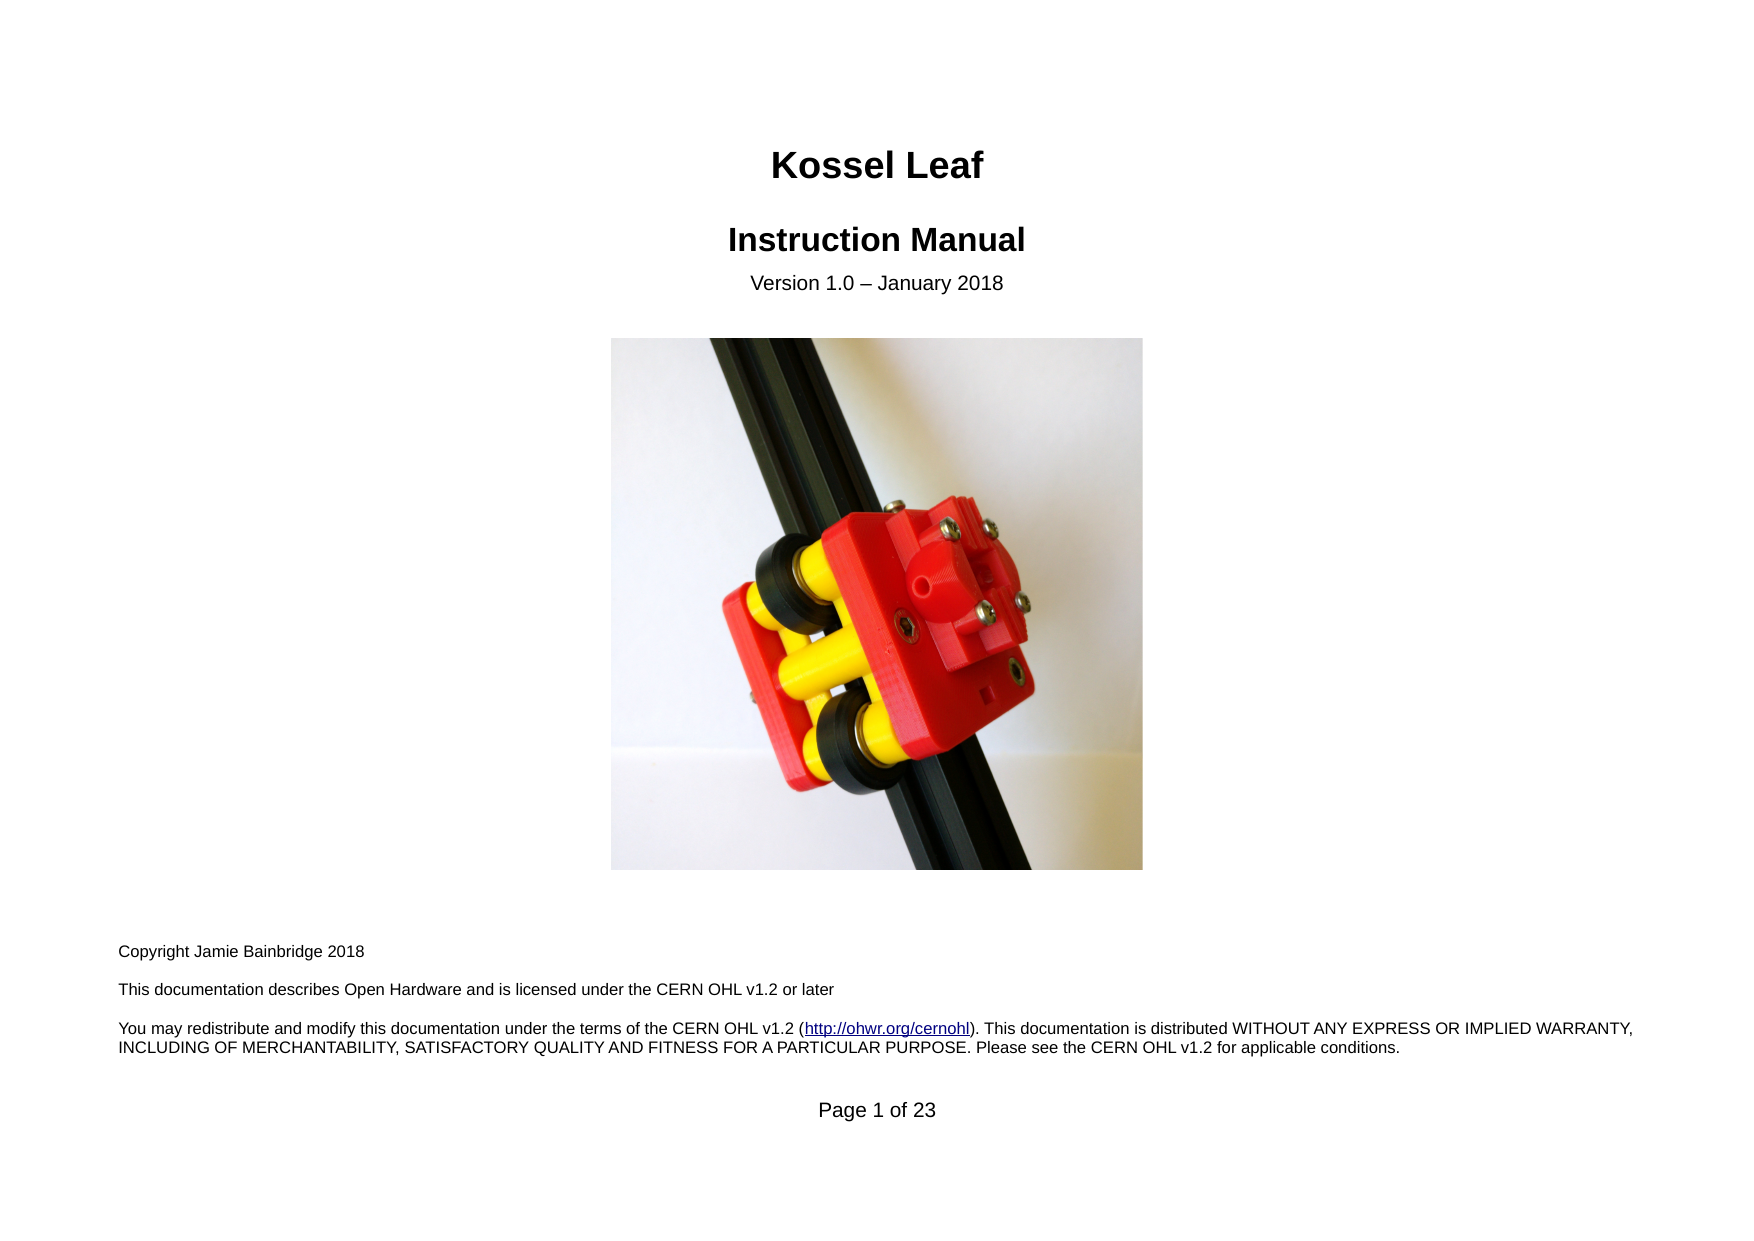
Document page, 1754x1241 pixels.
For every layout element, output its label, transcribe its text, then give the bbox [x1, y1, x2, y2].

text This documentation describes Open Hardware and is licensed under the CERN OHL v1.2 or later [118, 980, 1636, 999]
text You may redistribute and modify this documentation under the terms of the CERN OHL v1.2 (http://ohwr.org/cernohl). This documentation is distributed WITHOUT ANY EXPRESS OR IMPLIED WARRANTY, INCLUDING OF MERCHANTABILITY, SATISFACTORY QUALITY AND FITNESS FOR A PARTICULAR PURPOSE. Please see the CERN OHL v1.2 for applicable conditions. [118, 1018, 1636, 1057]
picture [611, 338, 1143, 870]
text Copyright Jamie Bainbridge 2018 [118, 942, 1636, 961]
subtitle Instruction Manual [118, 220, 1636, 259]
text Version 1.0 – January 2018 [118, 271, 1636, 295]
subtitle Kossel Leaf [118, 143, 1636, 187]
